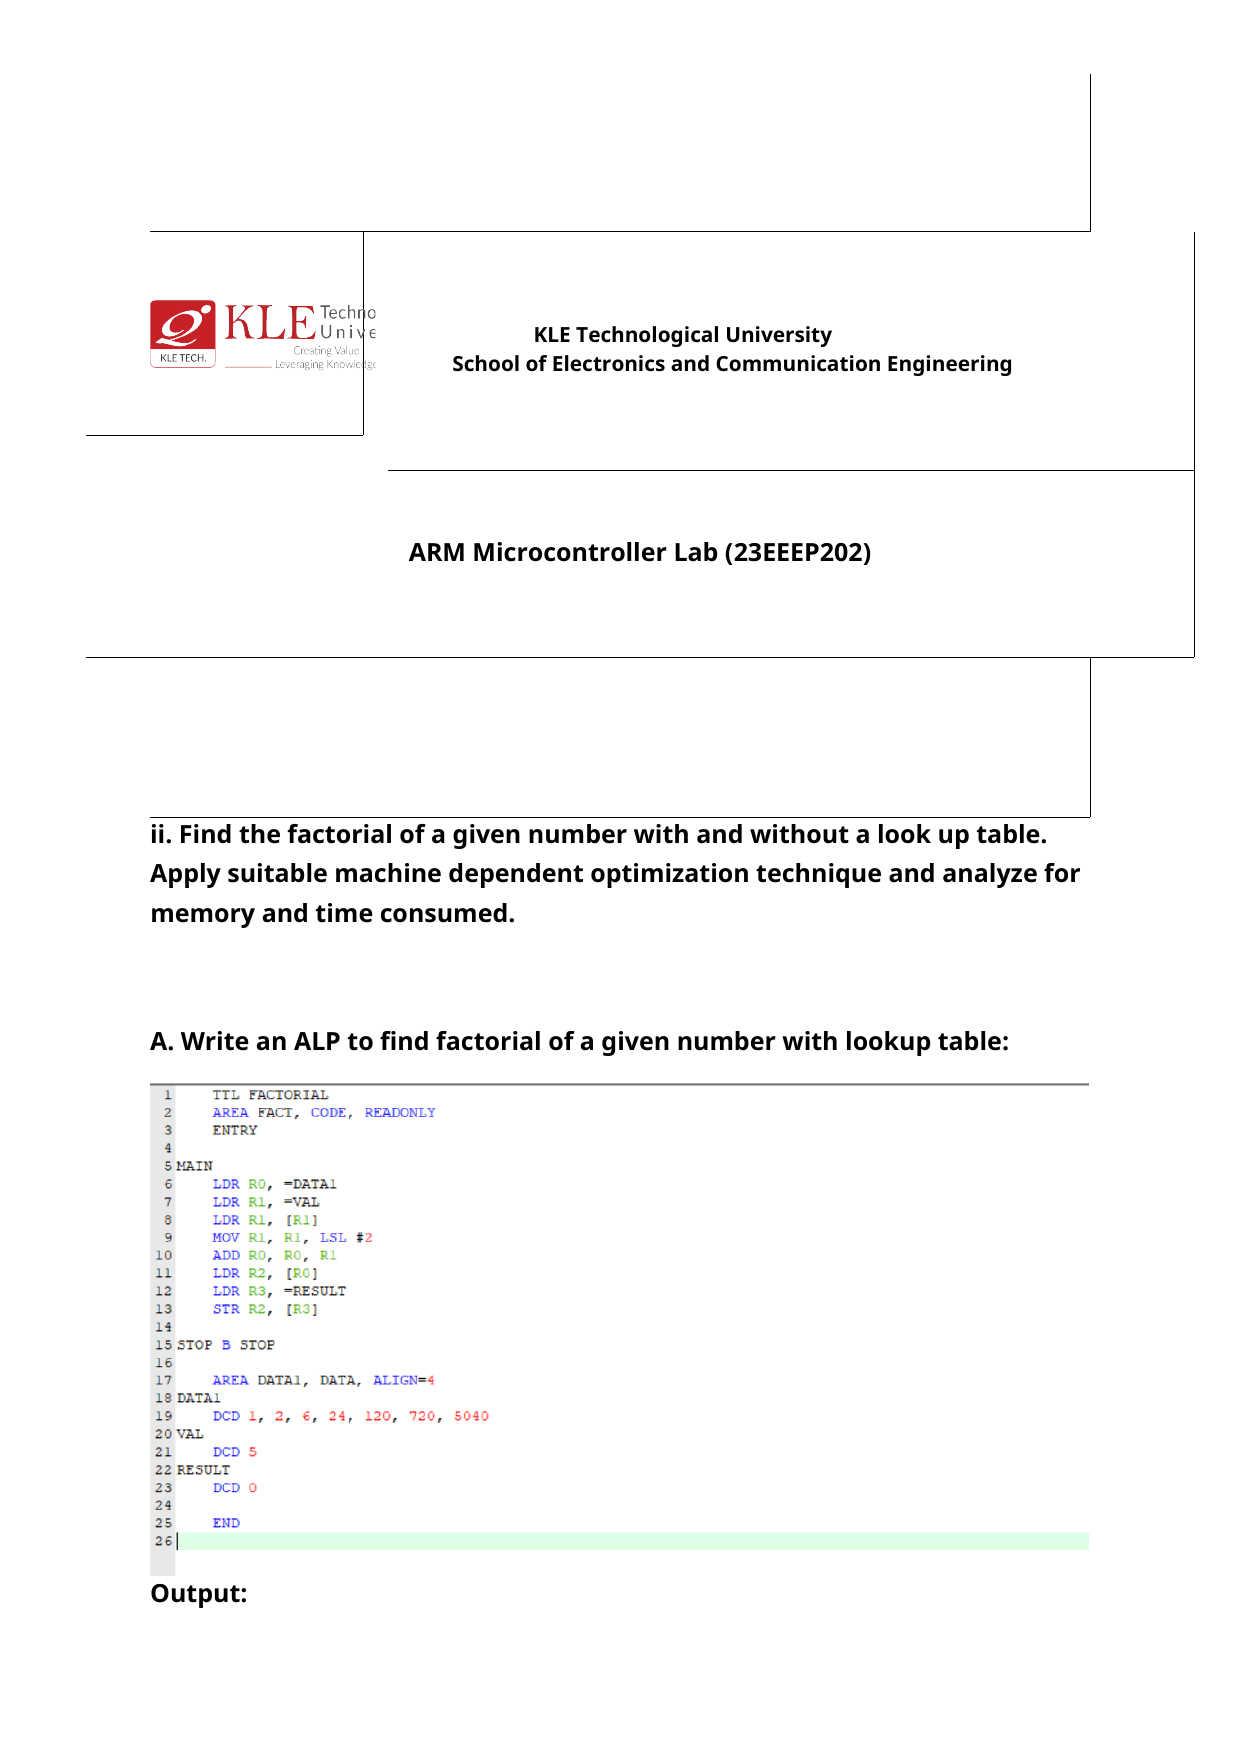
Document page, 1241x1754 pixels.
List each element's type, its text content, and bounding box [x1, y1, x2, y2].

text Apply suitable machine dependent optimization technique and analyze for memory and time consumed. [150, 856, 1090, 929]
text Output: [150, 1576, 1090, 1610]
text ii. Find the factorial of a given number with and without a look up table. [150, 817, 1090, 851]
text A. Write an ALP to find factorial of a given number with lookup table: [150, 1023, 1090, 1057]
